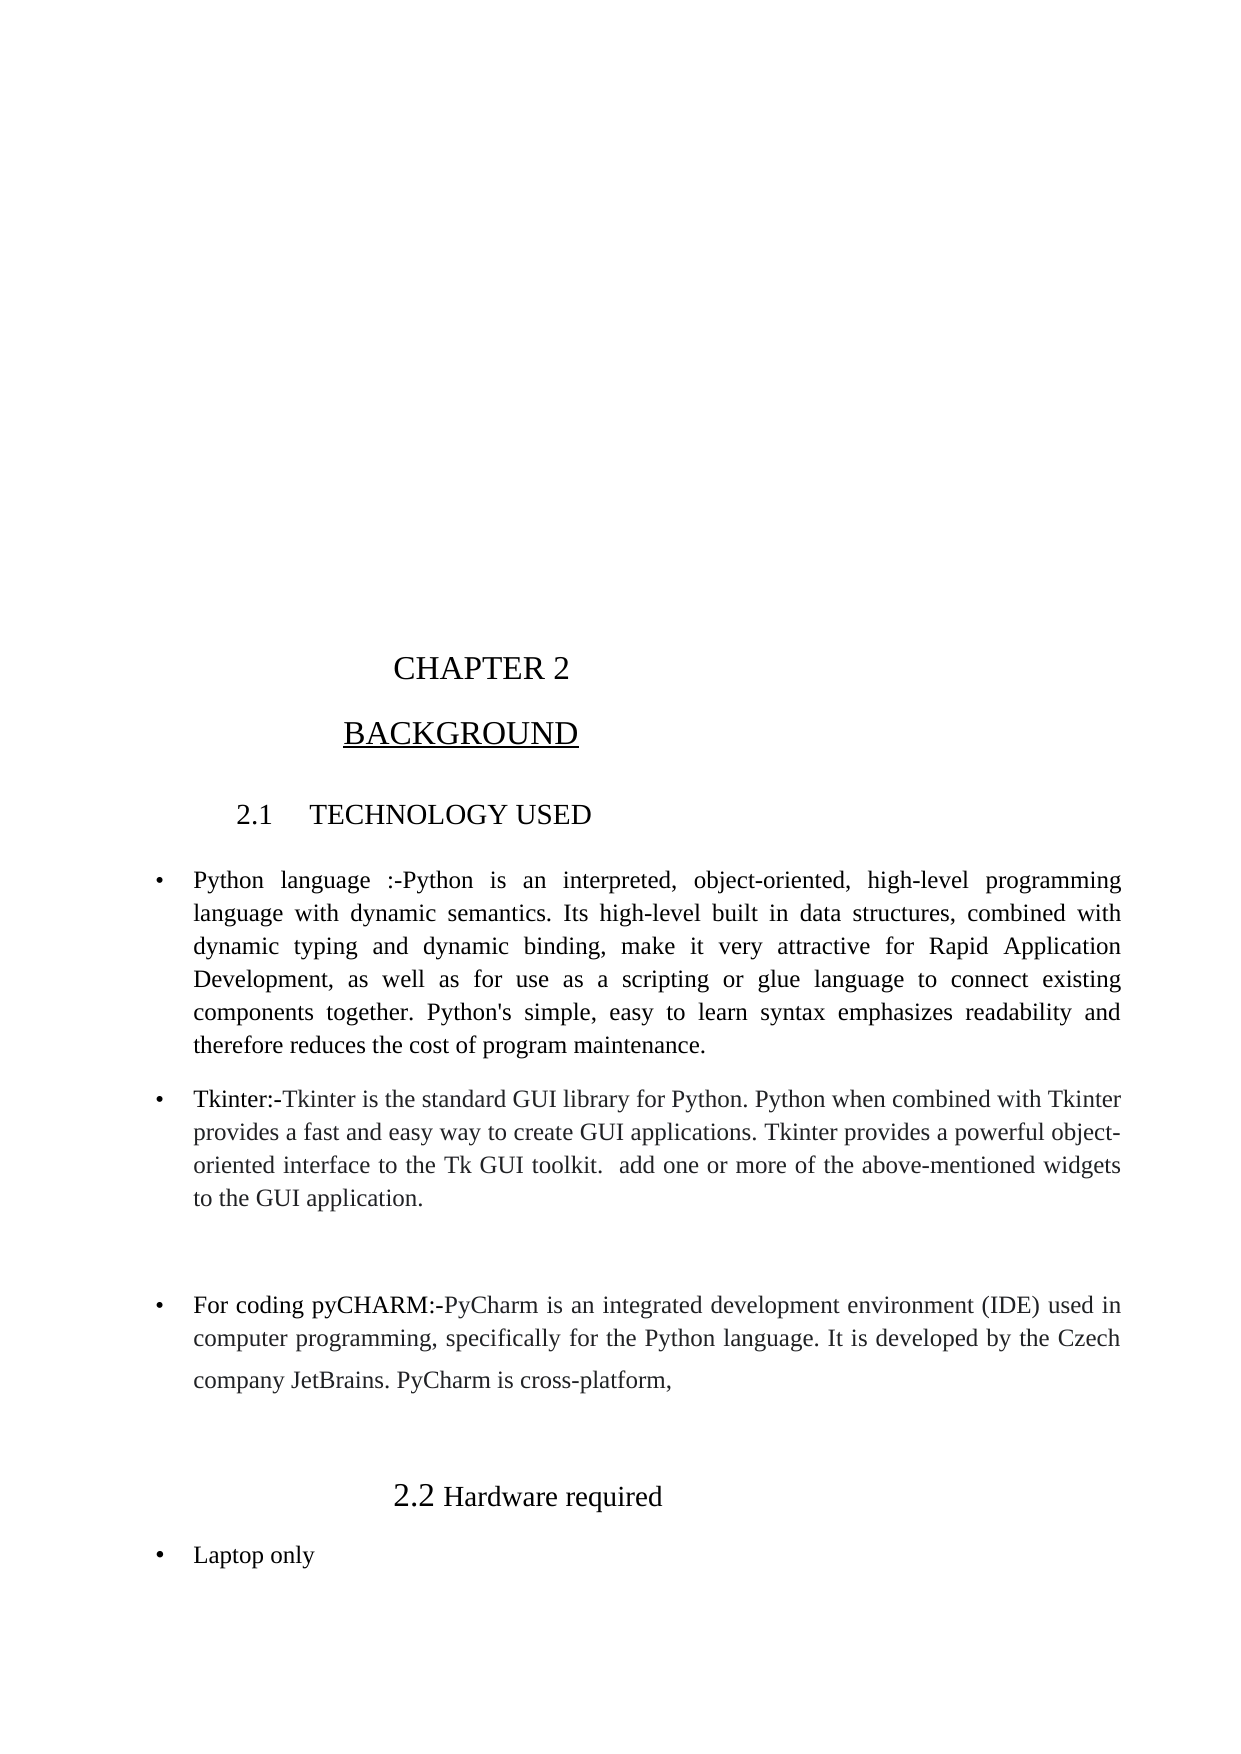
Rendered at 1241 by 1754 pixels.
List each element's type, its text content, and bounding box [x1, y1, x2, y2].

list Tkinter:-Tkinter is the standard GUI library for Python. Python when combined with Tkinter provides a fast and easy way to create GUI applications. Tkinter provides a powerful object-oriented interface to the Tk GUI toolkit. add one or more of the above-mentioned widgets to the GUI application. [156, 1084, 1122, 1212]
list Python language :-Python is an interpreted, object-oriented, high-level programming language with dynamic semantics. Its high-level built in data structures, combined with dynamic typing and dynamic binding, make it very attractive for Rapid Application Development, as well as for use as a scripting or glue language to connect existing components together. Python's simple, easy to learn syntax emphasizes readability and therefore reduces the cost of program maintenance. [156, 865, 1122, 1059]
text 2.1 TECHNOLOGY USED [118, 778, 1122, 836]
list Laptop only [156, 1540, 1122, 1569]
text BACKGROUND [118, 713, 1122, 752]
text CHAPTER 2 [118, 648, 1122, 687]
text 2.2 Hardware required [193, 1475, 1122, 1514]
list For coding pyCHARM:-PyCharm is an integrated development environment (IDE) used in computer programming, specifically for the Python language. It is developed by the Czech company JetBrains. PyCharm is cross-platform, [156, 1290, 1122, 1396]
